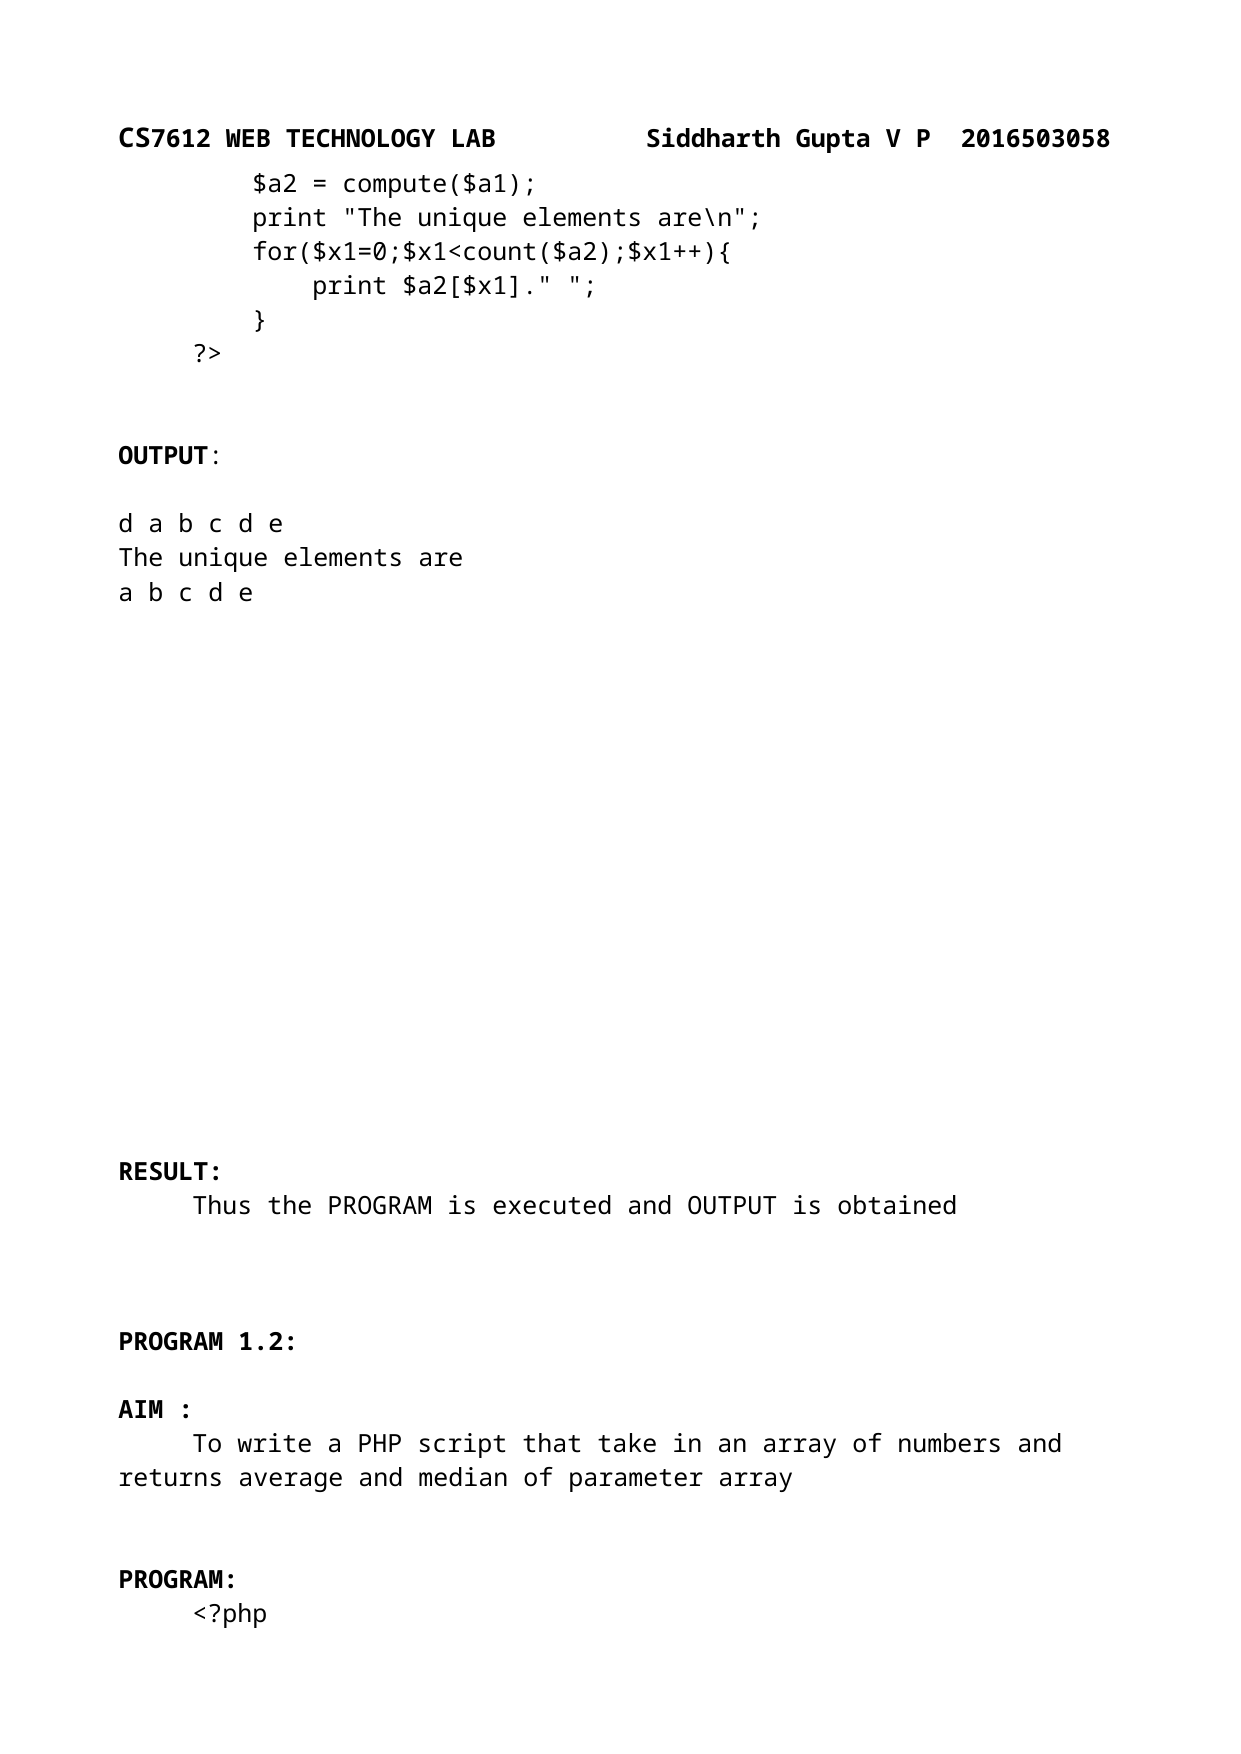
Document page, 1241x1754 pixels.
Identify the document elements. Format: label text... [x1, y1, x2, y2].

text OUTPUT: [118, 438, 1122, 472]
text d a b c d e [118, 506, 1122, 540]
text print $a2[$x1]." "; [192, 268, 1122, 302]
text PROGRAM: [118, 1562, 1122, 1596]
text ?> [192, 336, 1122, 370]
text Thus the PROGRAM is executed and OUTPUT is obtained [118, 1187, 1122, 1221]
text <?php [192, 1596, 1122, 1630]
text } [192, 302, 1122, 336]
text print "The unique elements are\n"; [192, 199, 1122, 233]
text AIM : [118, 1392, 1122, 1426]
text a b c d e [118, 574, 1122, 608]
text To write a PHP script that take in an array of numbers and returns average and median of parameter array [118, 1426, 1122, 1494]
text The unique elements are [118, 540, 1122, 574]
text RESULT: [118, 1153, 1122, 1187]
text for($x1=0;$x1<count($a2);$x1++){ [192, 233, 1122, 268]
text $a2 = compute($a1); [192, 165, 1122, 199]
text PROGRAM 1.2: [118, 1323, 1122, 1358]
